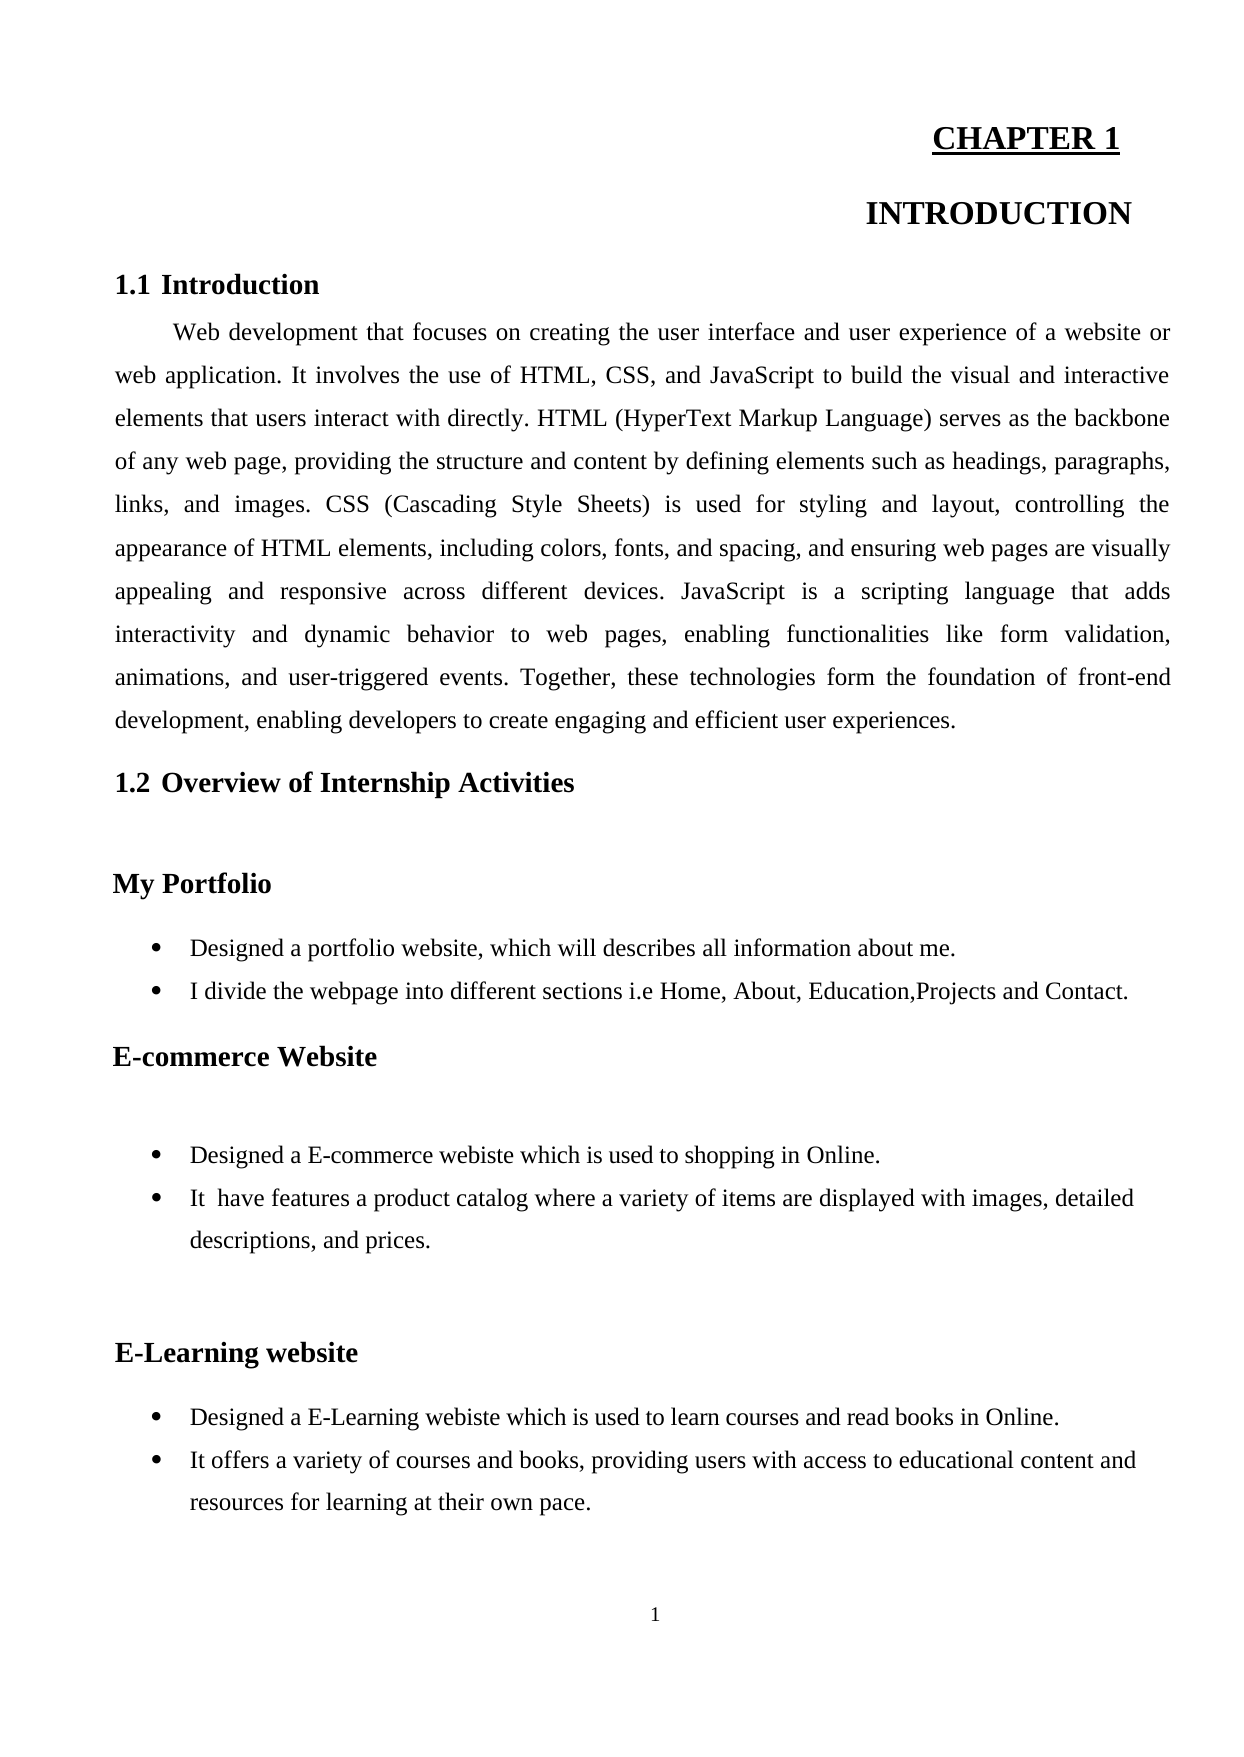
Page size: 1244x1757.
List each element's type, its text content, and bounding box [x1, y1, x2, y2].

list Designed a E-Learning webiste which is used to learn courses and read books in Online. [152, 1402, 1183, 1431]
subtitle Introduction [114, 267, 1183, 300]
list It offers a variety of courses and books, providing users with access to educational content and resources for learning at their own pace. [152, 1445, 1170, 1516]
list I divide the webpage into different sections i.e Home, About, Education,Projects and Contact. [152, 976, 1183, 1005]
text E-commerce Website [98, 1039, 1183, 1073]
list Designed a E-commerce webiste which is used to shopping in Online. [152, 1140, 1183, 1169]
subtitle CHAPTER 1 [98, 119, 1120, 157]
list Designed a portfolio website, which will describes all information about me. [152, 933, 1183, 962]
text INTRODUCTION [98, 193, 1132, 231]
text Web development that focuses on creating the user interface and user experience of a website or web application. It involves the use of HTML, CSS, and JavaScript to build the visual and interactive elements that users interact with directly. HTML (HyperText Markup Language) serves as the backbone of any web page, providing the structure and content by defining elements such as headings, paragraphs, links, and images. CSS (Cascading Style Sheets) is used for styling and layout, controlling the appearance of HTML elements, including colors, fonts, and spacing, and ensuring web pages are visually appealing and responsive across different devices. JavaScript is a scripting language that adds interactivity and dynamic behavior to web pages, enabling functionalities like form validation, animations, and user-triggered events. Together, these technologies form the foundation of front-end development, enabling developers to create engaging and efficient user experiences. [114, 317, 1171, 734]
subtitle E-Learning website [114, 1335, 1183, 1369]
list It have features a product catalog where a variety of items are displayed with images, detailed descriptions, and prices. [152, 1183, 1170, 1253]
subtitle My Portfolio [98, 866, 1183, 899]
subtitle Overview of Internship Activities [114, 765, 1183, 799]
